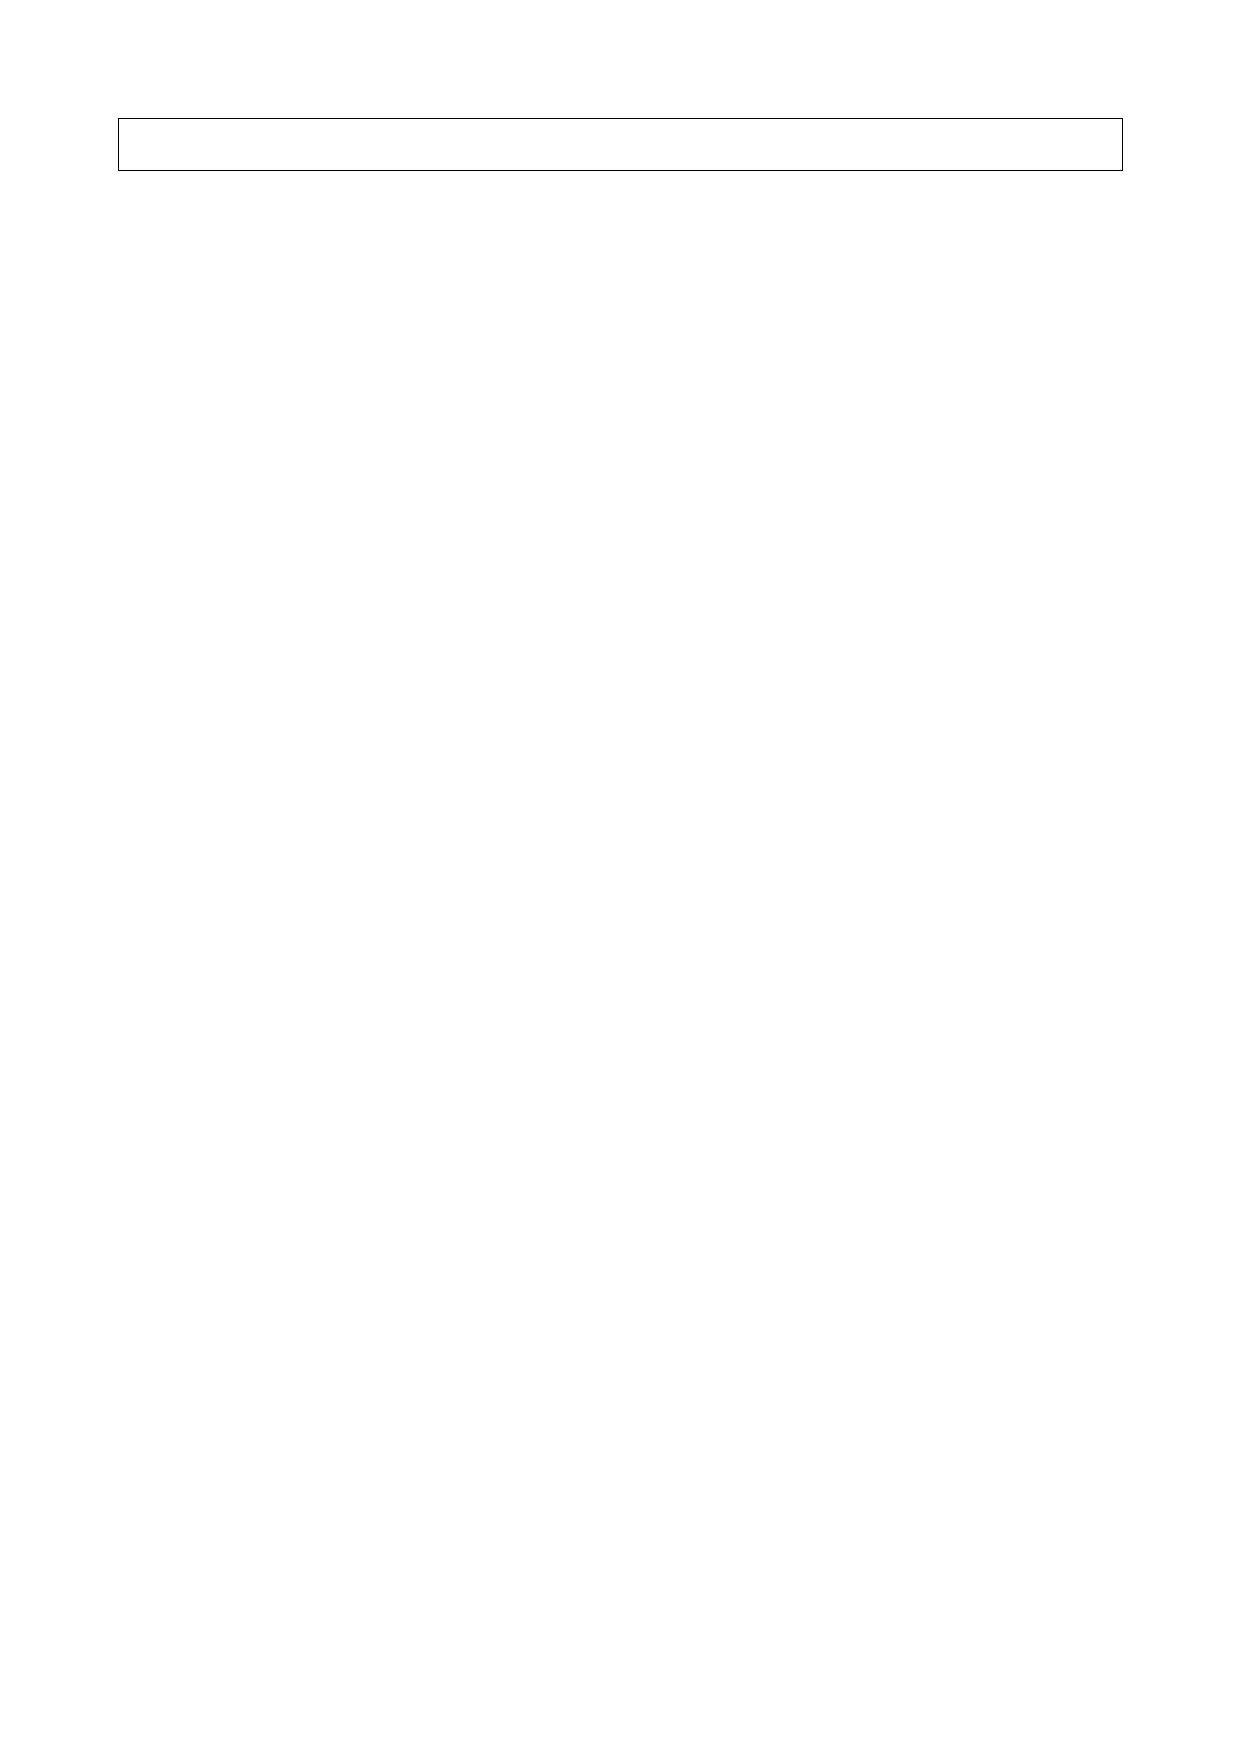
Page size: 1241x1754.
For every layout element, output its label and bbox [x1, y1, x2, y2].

table_cell [119, 119, 1122, 170]
